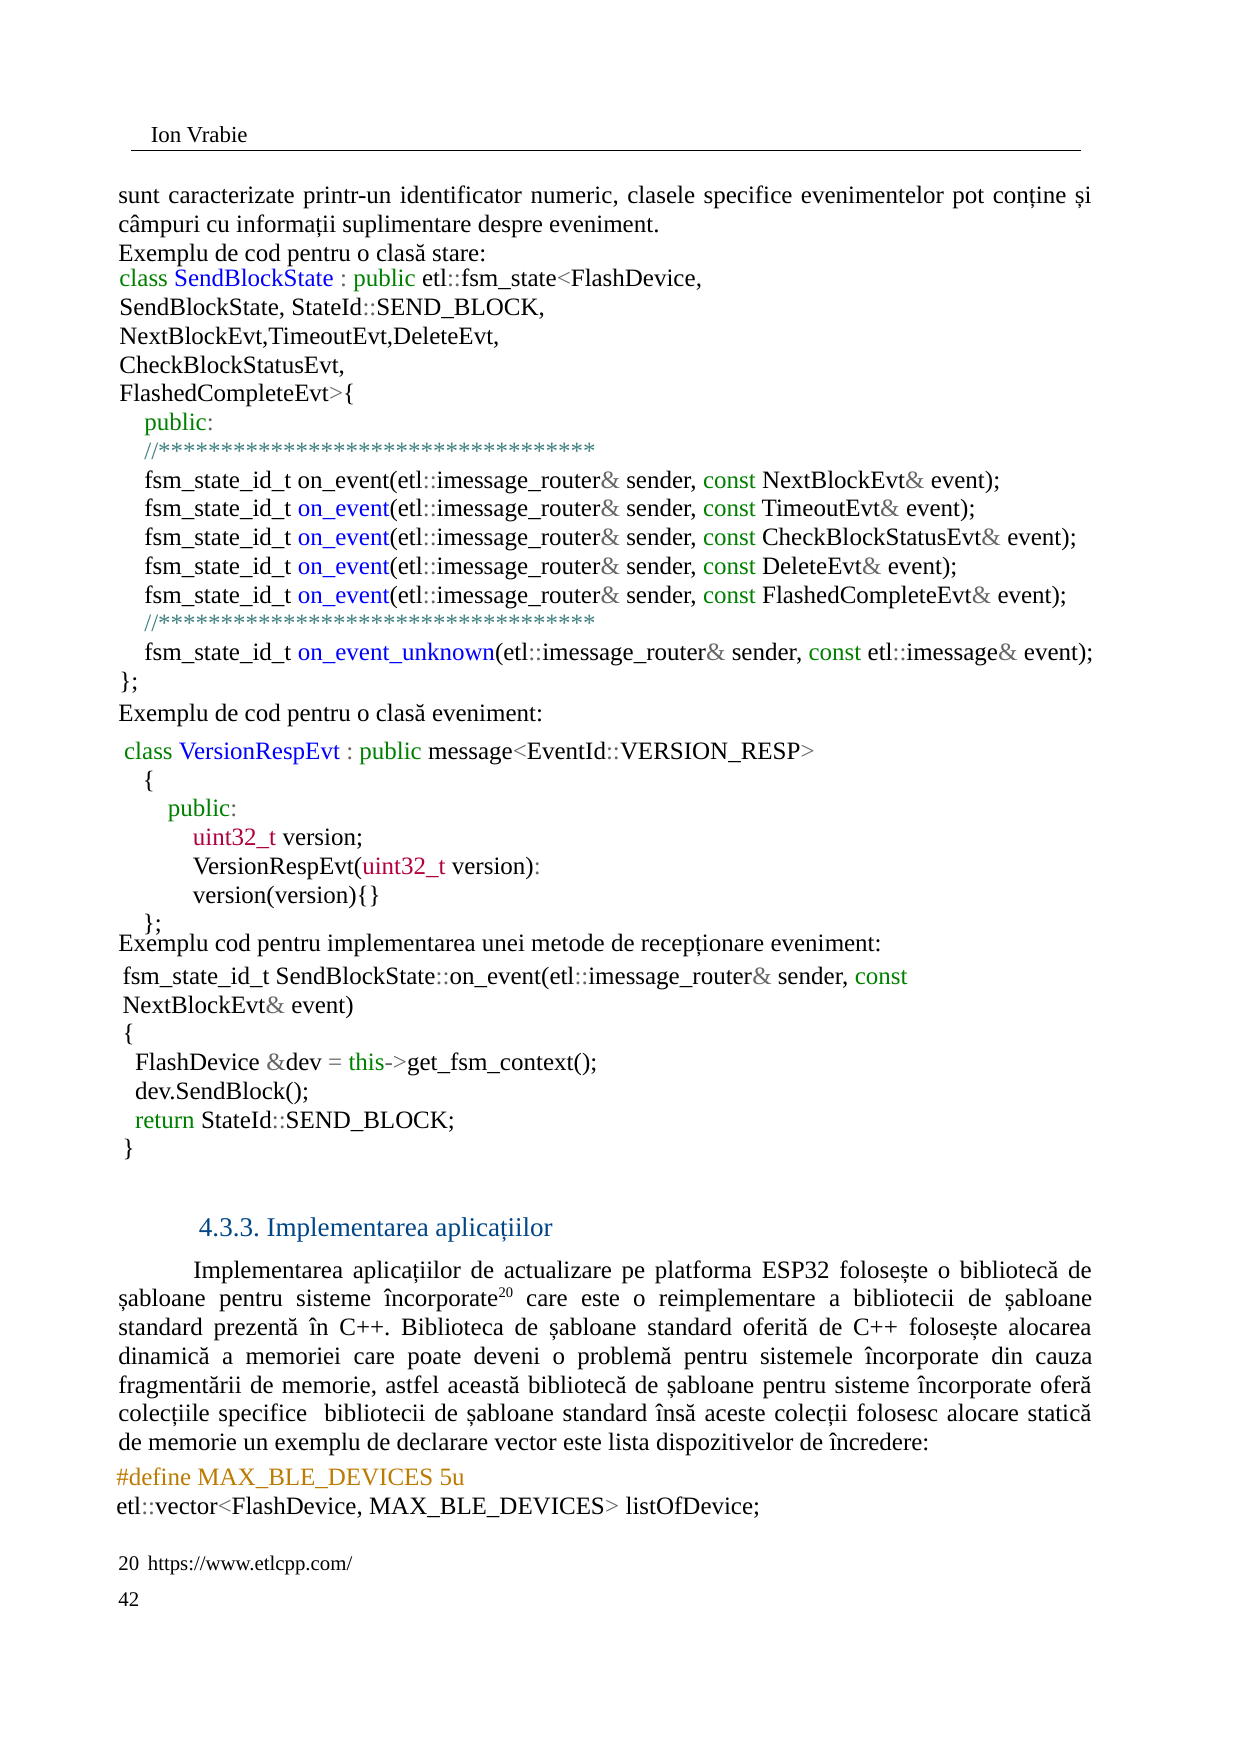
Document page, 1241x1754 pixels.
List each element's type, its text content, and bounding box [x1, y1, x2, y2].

subtitle Implementarea aplicațiilor [192, 1211, 1093, 1242]
text Exemplu de cod pentru o clasă stare: [118, 238, 1093, 266]
text Implementarea aplicațiilor de actualizare pe platforma ESP32 folosește o bibliotecă de șabloane pentru sisteme încorporate care este o reimplementare a bibliotecii de șabloane standard prezentă în C++. Biblioteca de șabloane standard oferită de C++ folosește alocarea dinamică a memoriei care poate deveni o problemă pentru sistemele încorporate din cauza fragmentării de memorie, astfel această bibliotecă de șabloane pentru sisteme încorporate oferă colecțiile specifice bibliotecii de șabloane standard însă aceste colecții folosesc alocare statică de memorie un exemplu de declarare vector este lista dispozitivelor de încredere: [118, 1255, 1093, 1456]
text https://www.etlcpp.com/ [118, 1551, 1093, 1575]
text sunt caracterizate printr-un identificator numeric, clasele specifice evenimentelor pot conține și câmpuri cu informații suplimentare despre eveniment. [118, 180, 1093, 238]
text Exemplu de cod pentru o clasă eveniment: [118, 698, 1093, 726]
text Exemplu cod pentru implementarea unei metode de recepționare eveniment: [118, 928, 1093, 956]
